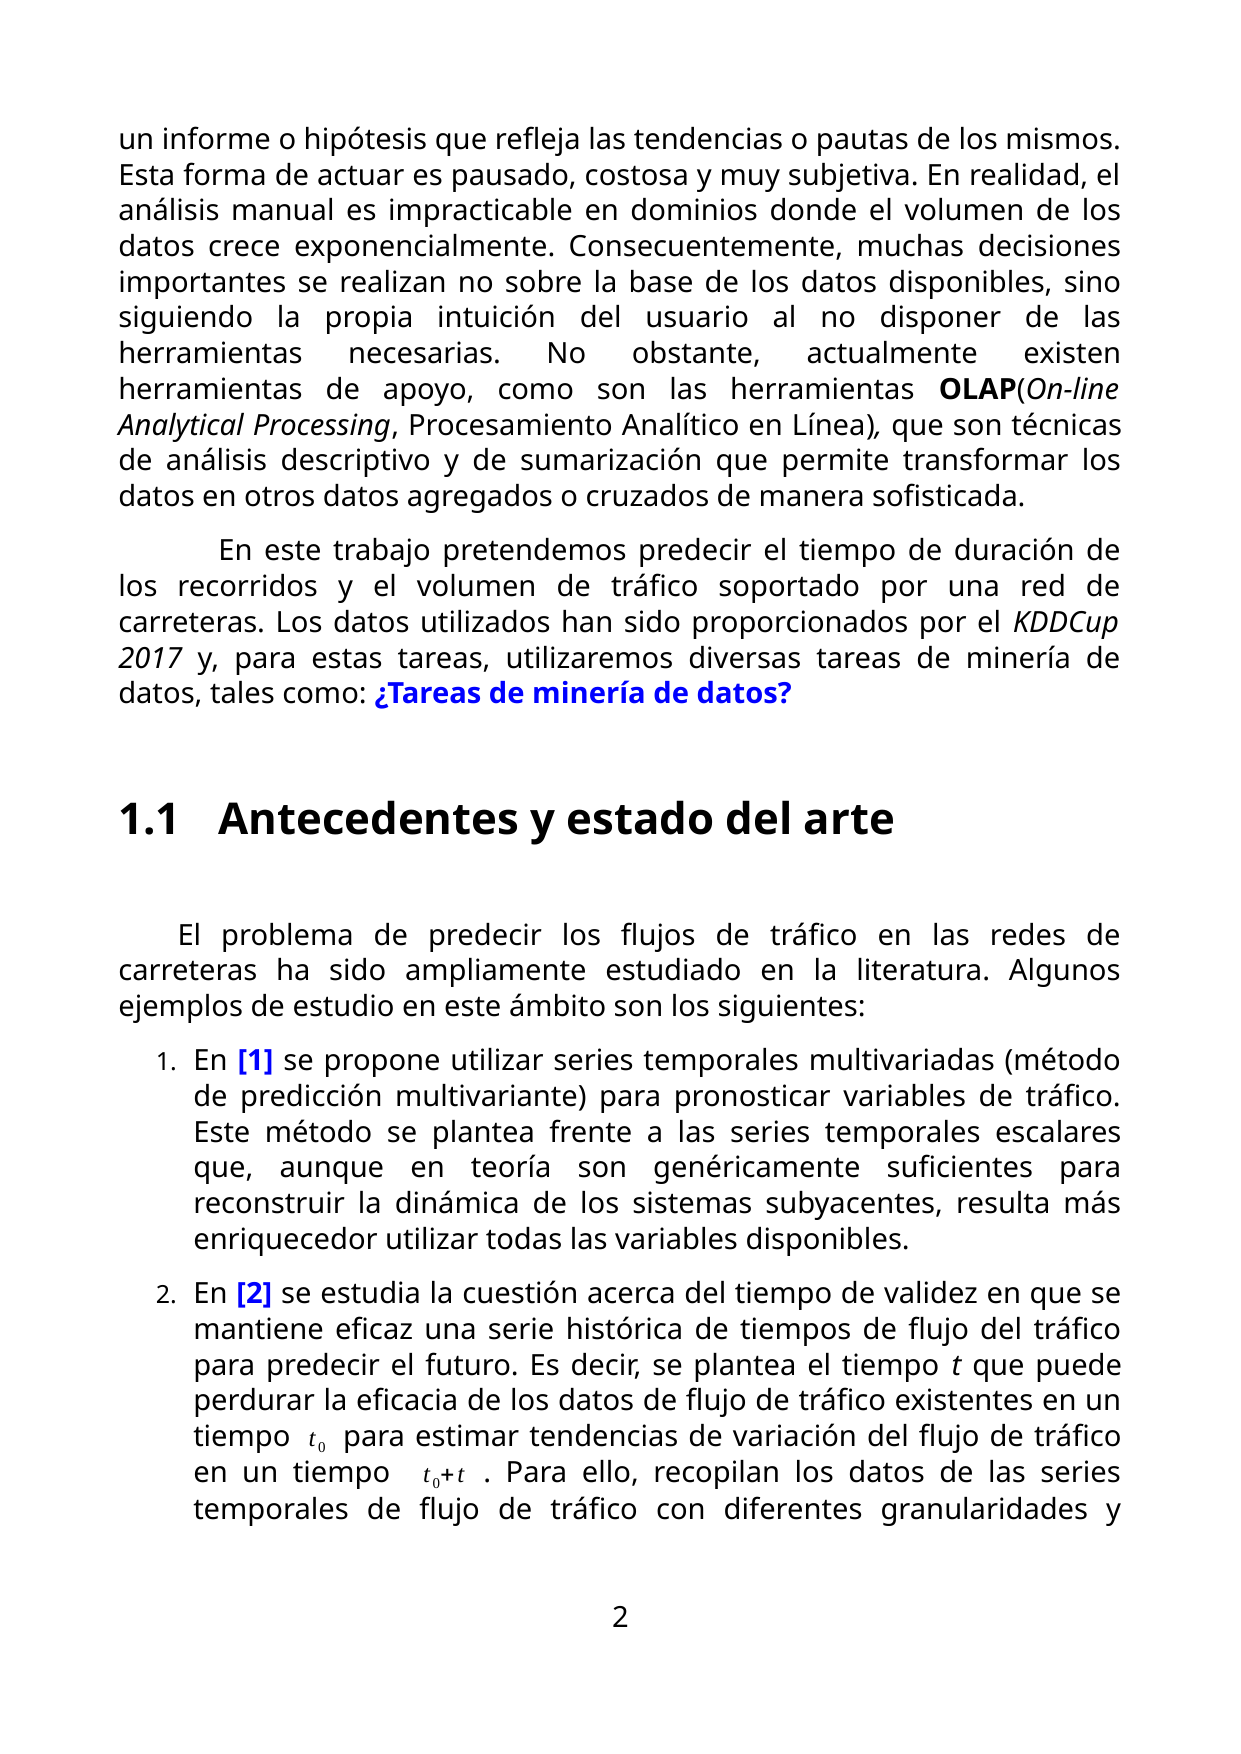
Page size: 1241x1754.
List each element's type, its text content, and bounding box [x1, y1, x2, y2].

list En [2] se estudia la cuestión acerca del tiempo de validez en que se mantiene eficaz una serie histórica de tiempos de flujo del tráfico para predecir el futuro. Es decir, se plantea el tiempo t que puede perdurar la eficacia de los datos de flujo de tráfico existentes en un tiempopara estimar tendencias de variación del flujo de tráfico en un tiempo . Para ello, recopilan los datos de las series temporales de flujo de tráfico con diferentes granularidades y [156, 1272, 1122, 1528]
subtitle Antecedentes y estado del arte [118, 787, 1122, 847]
text un informe o hipótesis que refleja las tendencias o pautas de los mismos. Esta forma de actuar es pausado, costosa y muy subjetiva. En realidad, el análisis manual es impracticable en dominios donde el volumen de los datos crece exponencialmente. Consecuentemente, muchas decisiones importantes se realizan no sobre la base de los datos disponibles, sino siguiendo la propia intuición del usuario al no disponer de las herramientas necesarias. No obstante, actualmente existen herramientas de apoyo, como son las herramientas OLAP(On-line Analytical Processing, Procesamiento Analítico en Línea), que son técnicas de análisis descriptivo y de sumarización que permite transformar los datos en otros datos agregados o cruzados de manera sofisticada. [118, 118, 1122, 515]
text El problema de predecir los flujos de tráfico en las redes de carreteras ha sido ampliamente estudiado en la literatura. Algunos ejemplos de estudio en este ámbito son los siguientes: [118, 914, 1122, 1025]
list En [1] se propone utilizar series temporales multivariadas (método de predicción multivariante) para pronosticar variables de tráfico. Este método se plantea frente a las series temporales escalares que, aunque en teoría son genéricamente suficientes para reconstruir la dinámica de los sistemas subyacentes, resulta más enriquecedor utilizar todas las variables disponibles. [156, 1039, 1122, 1258]
text En este trabajo pretendemos predecir el tiempo de duración de los recorridos y el volumen de tráfico soportado por una red de carreteras. Los datos utilizados han sido proporcionados por el KDDCup 2017 y, para estas tareas, utilizaremos diversas tareas de minería de datos, tales como: ¿Tareas de minería de datos? [118, 530, 1122, 712]
